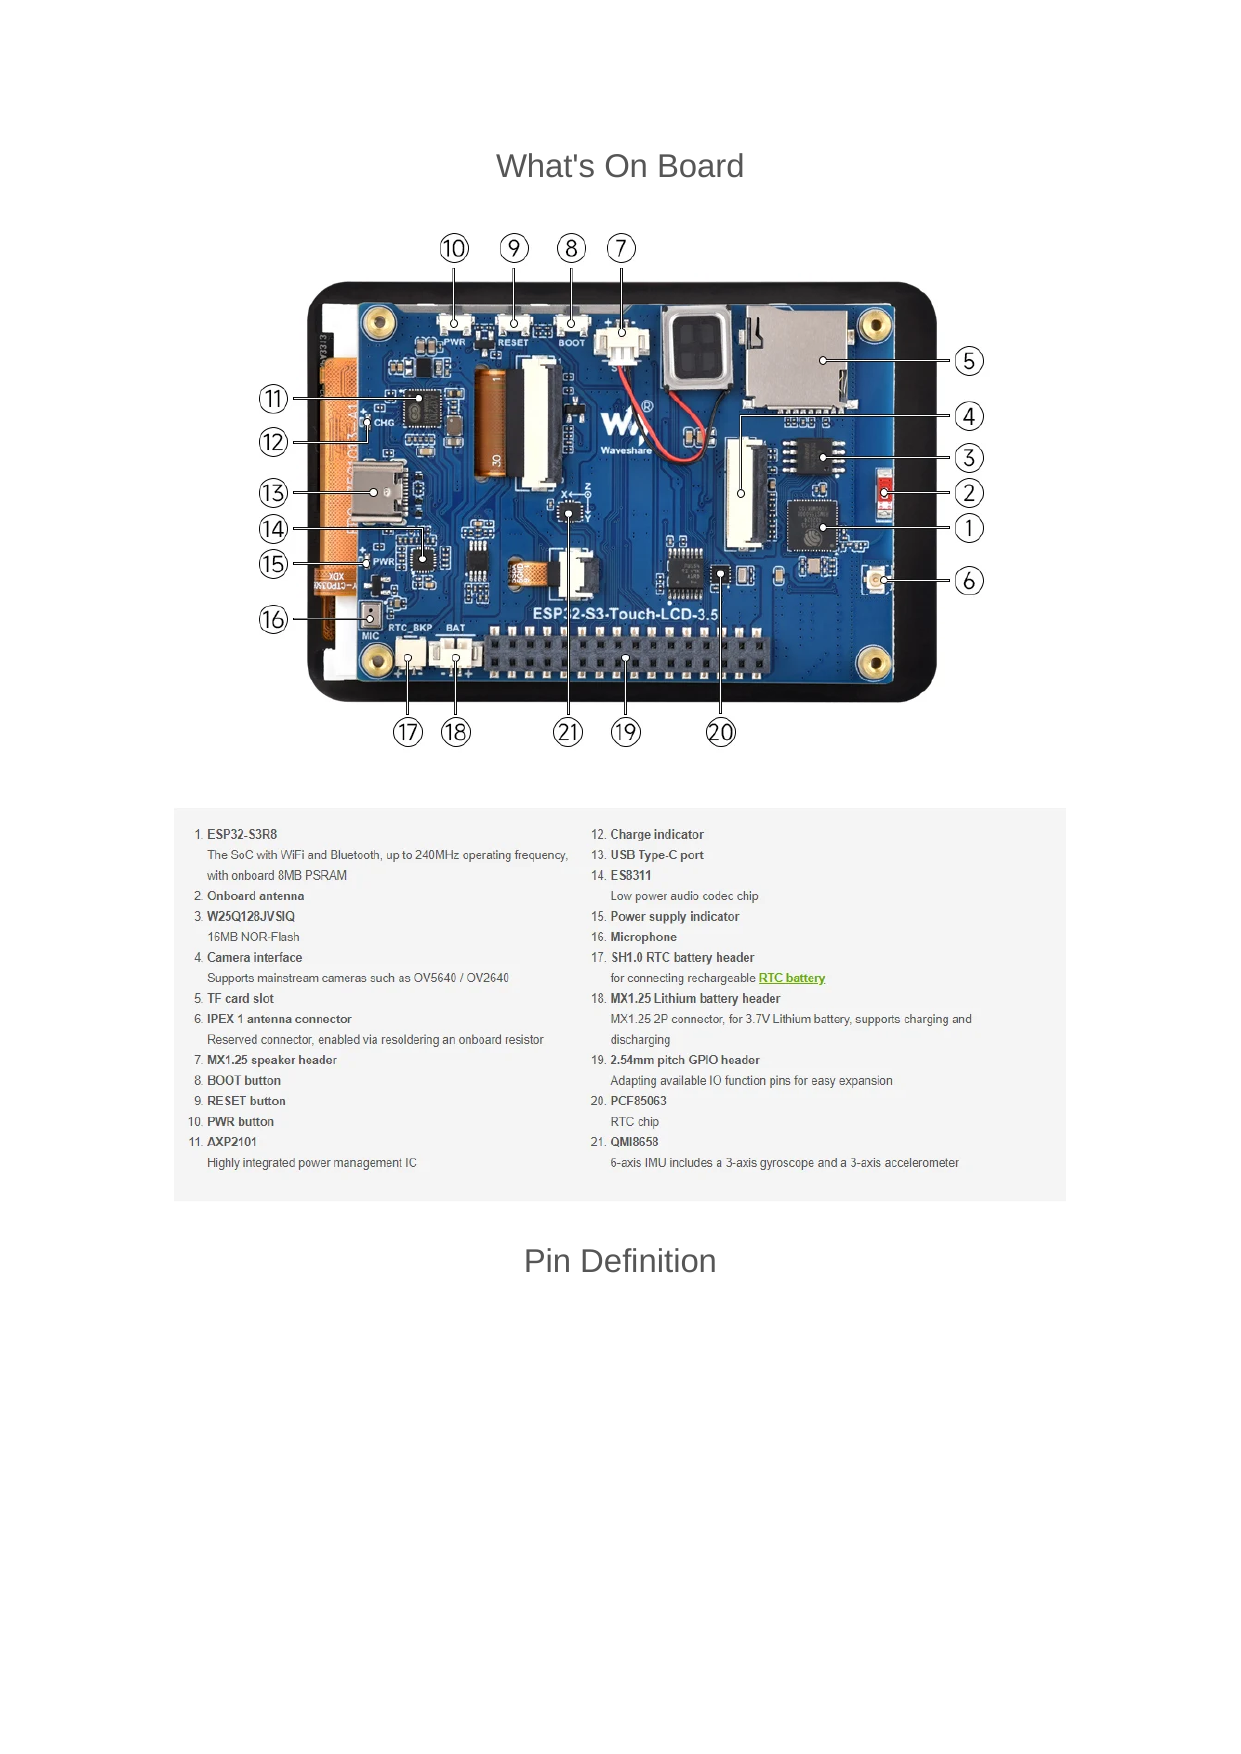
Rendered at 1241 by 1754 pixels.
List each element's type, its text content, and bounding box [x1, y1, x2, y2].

text Pin Definition [118, 1242, 1122, 1280]
text What's On Board [118, 147, 1122, 184]
picture [162, 184, 1078, 1214]
